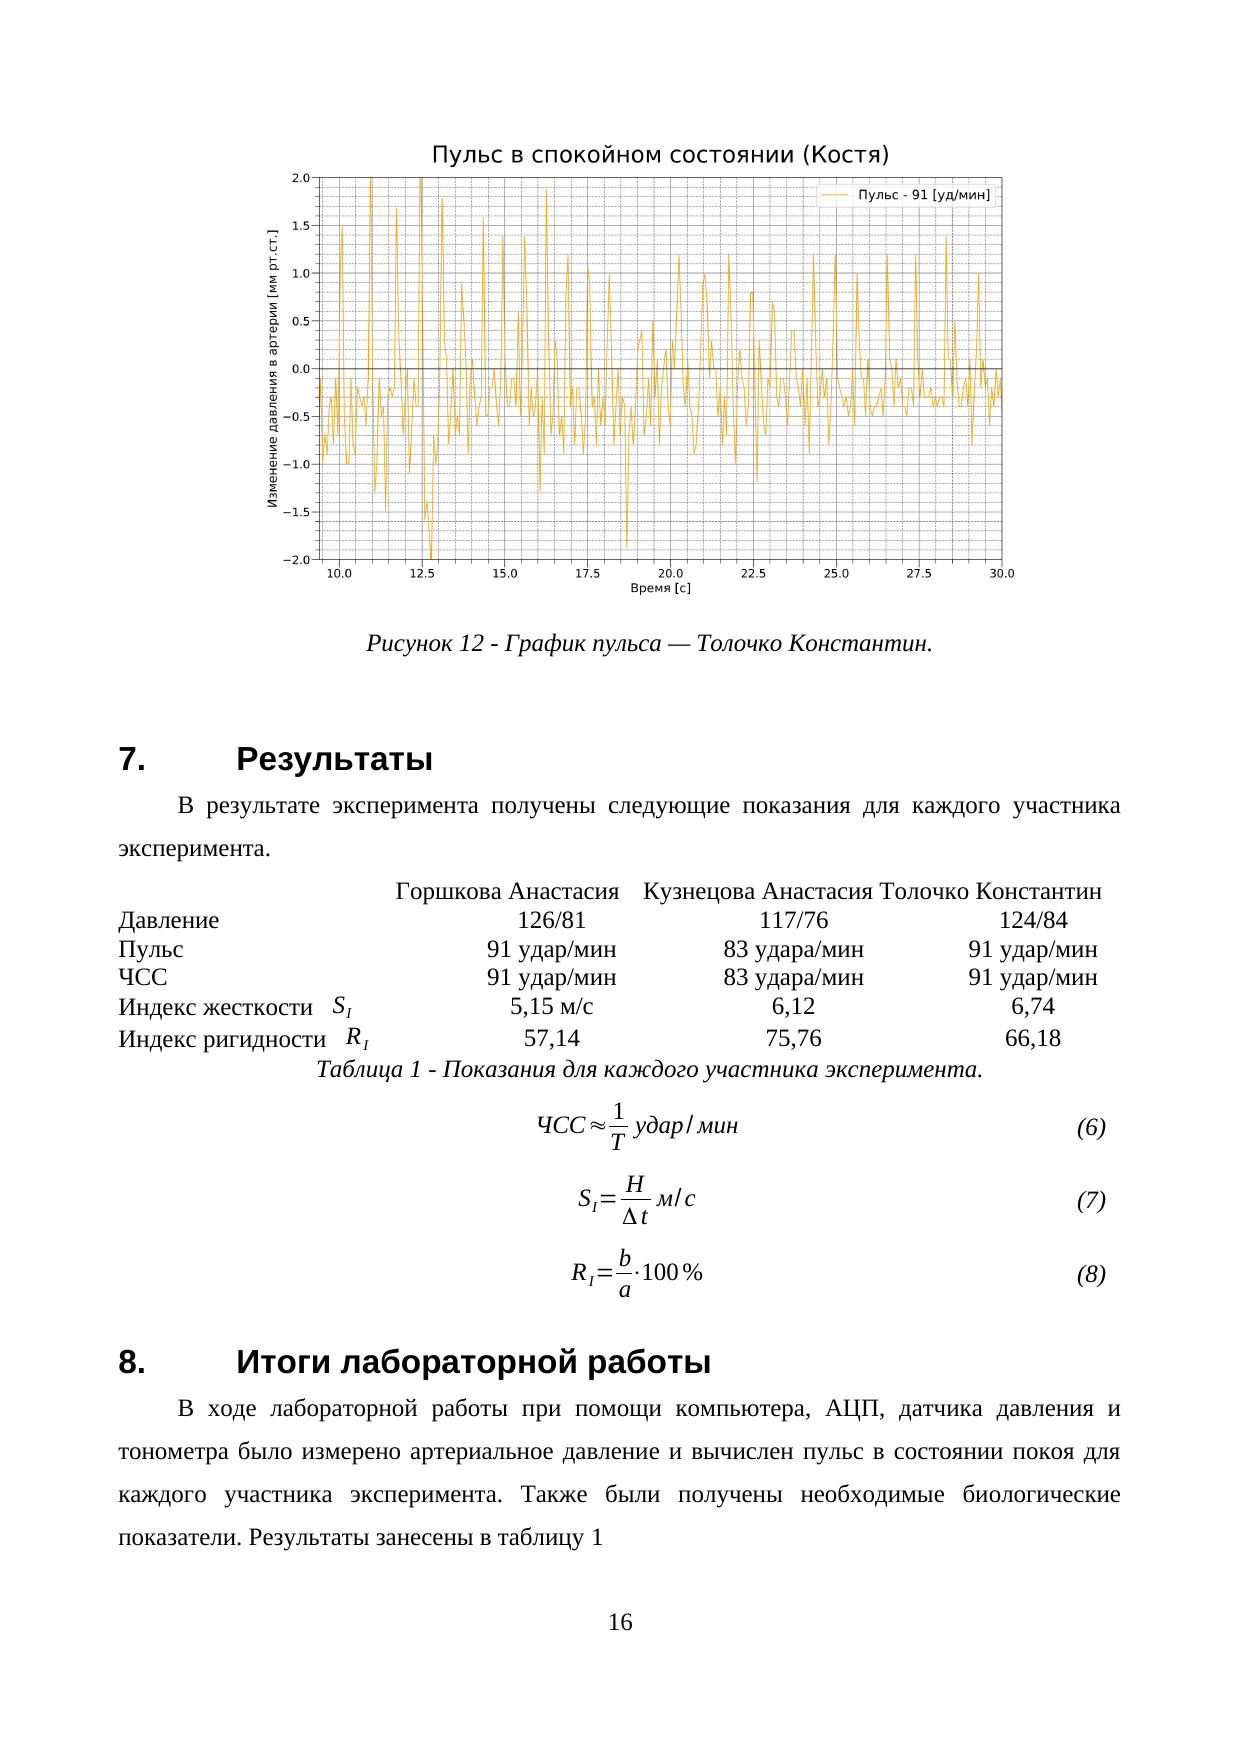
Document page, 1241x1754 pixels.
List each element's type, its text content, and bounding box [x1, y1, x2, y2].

table_cell Давление [118, 905, 395, 934]
table_cell Индекс ригидности [118, 1023, 395, 1054]
table_cell ЧСС [118, 963, 395, 991]
table_cell 124/84 [879, 905, 1122, 934]
text (6) [118, 1097, 1122, 1156]
text Рисунок 12 - График пульса — Толочко Константин. [118, 628, 1122, 657]
table_header Толочко Константин [879, 876, 1122, 905]
text Таблица 1 - Показания для каждого участника эксперимента. [118, 1054, 1122, 1083]
table_cell 91 удар/мин [879, 934, 1122, 962]
text В результате эксперимента получены следующие показания для каждого участника эксперимента. [118, 790, 1122, 862]
table_cell 117/76 [643, 905, 879, 934]
text (8) [118, 1244, 1122, 1303]
table_cell 126/81 [395, 905, 643, 934]
subtitle Результаты [118, 739, 1122, 777]
table_cell 91 удар/мин [395, 934, 643, 962]
table_header [118, 876, 395, 905]
table_cell 83 удара/мин [643, 963, 879, 991]
text (7) [118, 1170, 1122, 1229]
table_cell 66,18 [879, 1023, 1122, 1054]
table_cell 91 удар/мин [395, 963, 643, 991]
table_cell 91 удар/мин [879, 963, 1122, 991]
table_cell Пульс [118, 934, 395, 962]
table_cell 83 удара/мин [643, 934, 879, 962]
table_header Горшкова Анастасия [395, 876, 643, 905]
text В ходе лабораторной работы при помощи компьютера, АЦП, датчика давления и тонометра было измерено артериальное давление и вычислен пульс в состоянии покоя для каждого участника эксперимента. Также были получены необходимые биологические показатели. Результаты занесены в таблицу 1 [118, 1393, 1122, 1551]
table_cell 6,74 [879, 991, 1122, 1023]
subtitle Итоги лабораторной работы [118, 1342, 1122, 1381]
table_cell 75,76 [643, 1023, 879, 1054]
table_cell 57,14 [395, 1023, 643, 1054]
picture [209, 118, 1090, 614]
table_cell 5,15 м/с [395, 991, 643, 1023]
table_cell Индекс жесткости [118, 991, 395, 1023]
table_header Кузнецова Анастасия [643, 876, 879, 905]
table_cell 6,12 [643, 991, 879, 1023]
